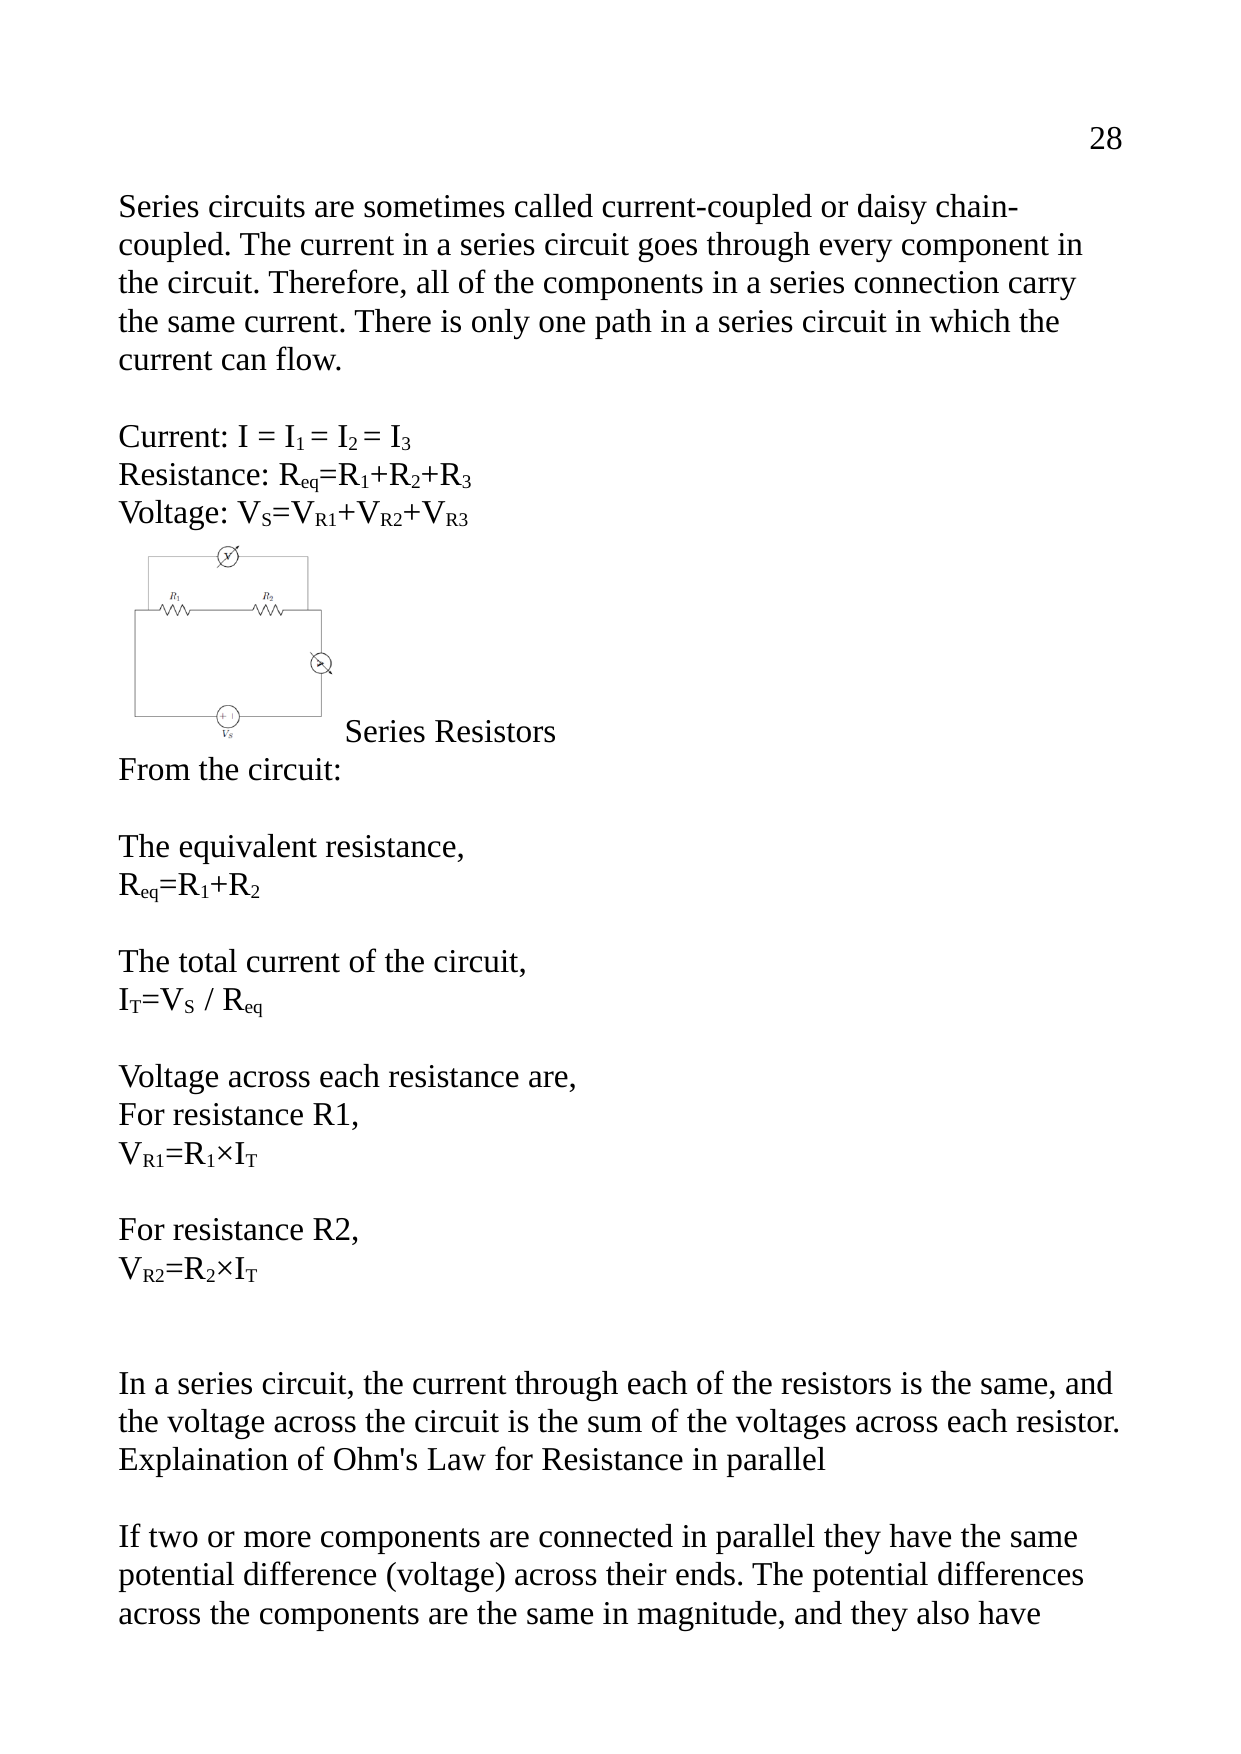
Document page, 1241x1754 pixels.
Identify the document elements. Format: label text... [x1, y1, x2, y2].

text VR2=R2×IT [118, 1248, 1122, 1286]
text For resistance R2, [118, 1210, 1122, 1248]
text If two or more components are connected in parallel they have the same potential difference (voltage) across their ends. The potential differences across the components are the same in magnitude, and they also have [118, 1516, 1122, 1631]
text IT=VS / Req [118, 980, 1122, 1018]
text From the circuit: [118, 750, 1122, 788]
text Resistance: Req=R1+R2+R3 [118, 454, 1122, 493]
text For resistance R1, [118, 1095, 1122, 1133]
text Series circuits are sometimes called current-coupled or daisy chain-coupled. The current in a series circuit goes through every component in the circuit. Therefore, all of the components in a series connection carry the same current. There is only one path in a series circuit in which the current can flow. [118, 186, 1122, 378]
text The equivalent resistance, [118, 826, 1122, 865]
text Current: I = I1 = I2 = I3 [118, 416, 1122, 454]
picture [118, 531, 345, 743]
text Voltage across each resistance are, [118, 1056, 1122, 1095]
text In a series circuit, the current through each of the resistors is the same, and the voltage across the circuit is the sum of the voltages across each resistor. [118, 1363, 1122, 1440]
text Explaination of Ohm's Law for Resistance in parallel [118, 1440, 1122, 1478]
text Req=R1+R2 [118, 865, 1122, 903]
text VR1=R1×IT [118, 1133, 1122, 1171]
text Series Resistors [118, 531, 1122, 750]
text The total current of the circuit, [118, 941, 1122, 980]
text Voltage: VS=VR1+VR2+VR3 [118, 493, 1122, 531]
